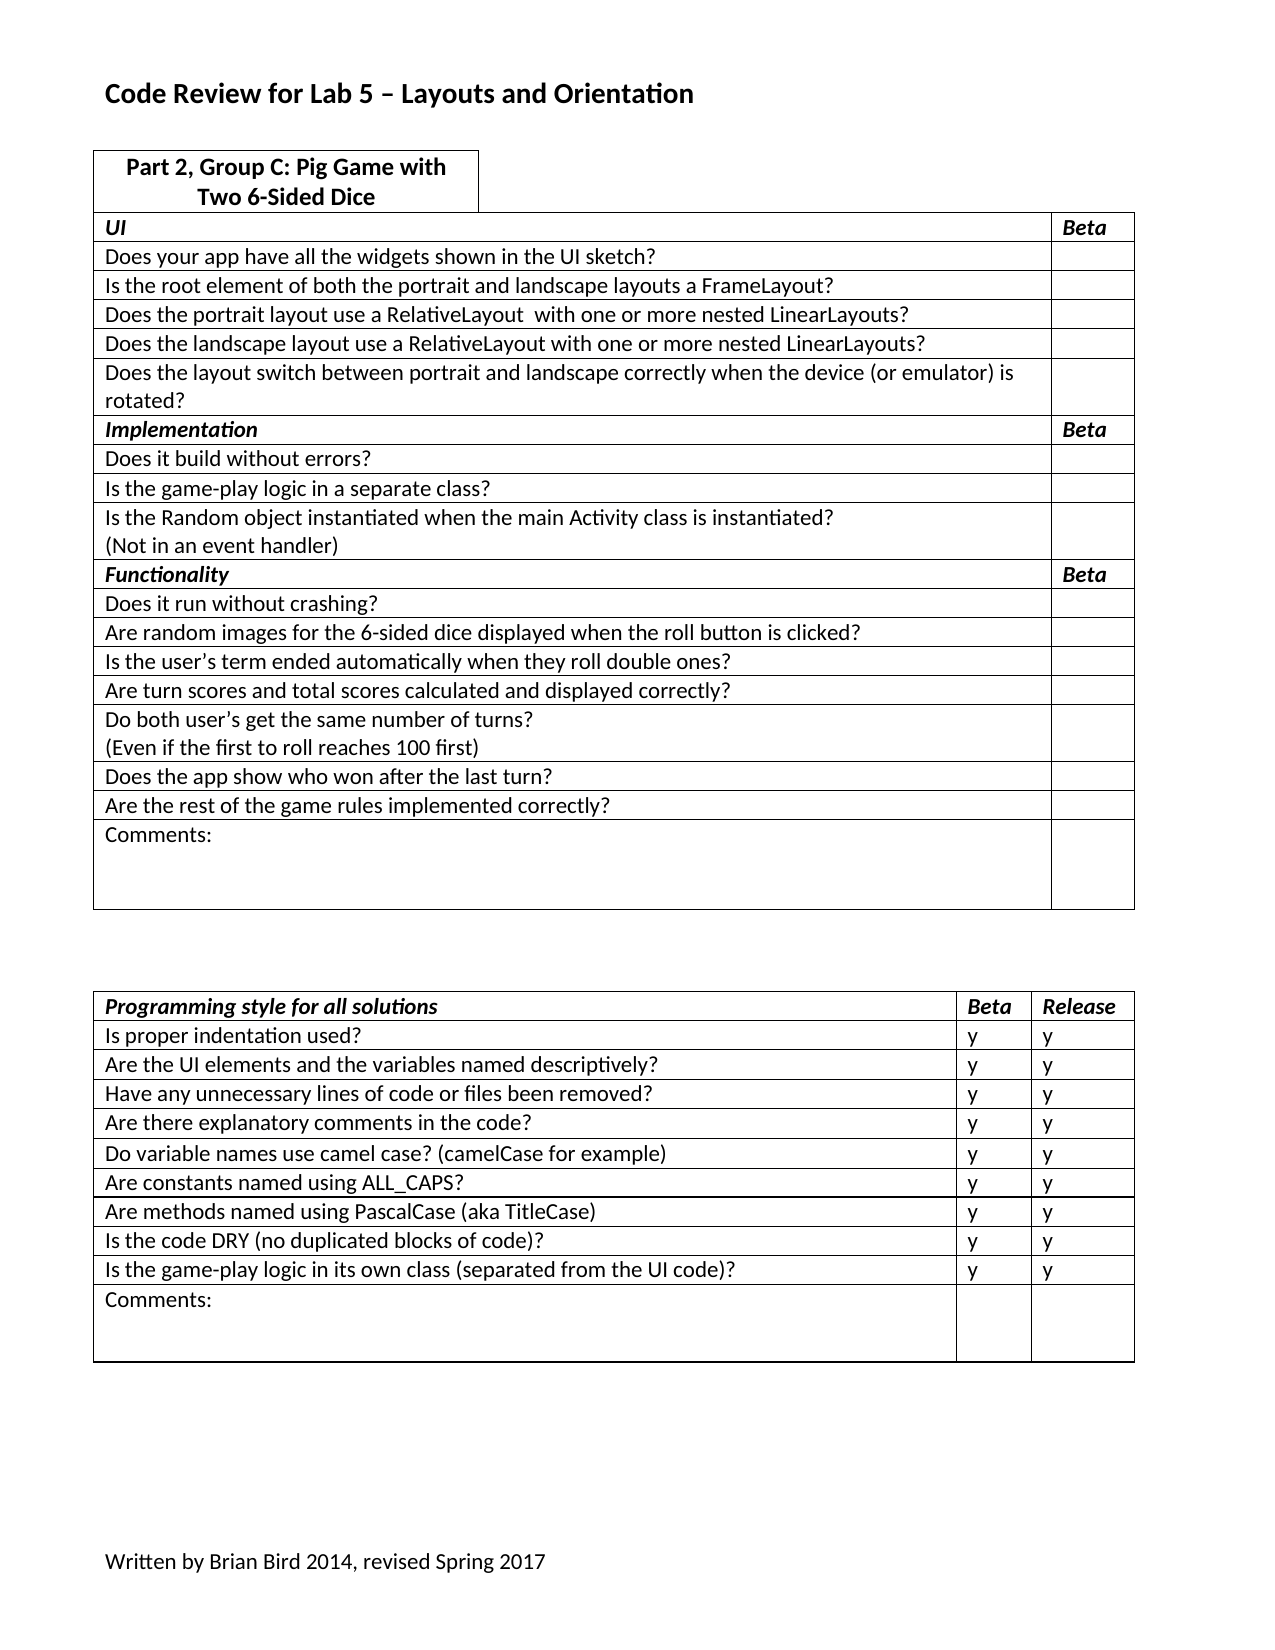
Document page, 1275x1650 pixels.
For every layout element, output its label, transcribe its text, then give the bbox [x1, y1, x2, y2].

table_cell Are the UI elements and the variables named descriptively? [94, 1050, 956, 1078]
table_cell Have any unnecessary lines of code or files been removed? [94, 1080, 956, 1107]
table_cell Do variable names use camel case? (camelCase for example) [94, 1139, 956, 1167]
table_cell y [957, 1227, 1031, 1254]
table_cell y [957, 1169, 1031, 1196]
table_cell Are random images for the 6-sided dice displayed when the roll button is clicked? [94, 618, 1051, 646]
table_cell y [1032, 1021, 1134, 1049]
table_cell y [1032, 1050, 1134, 1078]
table_cell Do both user’s get the same number of turns? (Even if the first to roll reaches 100 first) [94, 705, 1051, 761]
table_cell y [1032, 1169, 1134, 1196]
table_cell [1052, 503, 1134, 559]
table_cell y [957, 1198, 1031, 1226]
table_cell Beta [1052, 213, 1134, 241]
table_cell Is the user’s term ended automatically when they roll double ones? [94, 647, 1051, 675]
table_cell y [1032, 1109, 1134, 1138]
table_cell y [1032, 1198, 1134, 1226]
table_cell [1052, 647, 1134, 675]
table_cell Does the layout switch between portrait and landscape correctly when the device (or emulator) is rotated? [94, 359, 1051, 414]
table_cell [1052, 618, 1134, 646]
table_header Release [1032, 992, 1134, 1020]
table_cell y [957, 1256, 1031, 1284]
table_cell Functionality [94, 560, 1051, 588]
table_cell [1052, 474, 1134, 502]
table_cell [1052, 329, 1134, 357]
table_cell [1052, 705, 1134, 761]
table_cell [1052, 242, 1134, 270]
table_cell Comments: [94, 820, 1051, 909]
table_cell Comments: [94, 1285, 956, 1361]
table_cell [957, 1285, 1031, 1361]
table_cell y [1032, 1256, 1134, 1284]
table_cell [1052, 762, 1134, 790]
table_cell y [1032, 1227, 1134, 1254]
table_cell y [957, 1109, 1031, 1138]
table_cell Are the rest of the game rules implemented correctly? [94, 791, 1051, 819]
table_header Programming style for all solutions [94, 992, 956, 1020]
table_cell Is the game-play logic in a separate class? [94, 474, 1051, 502]
table_cell Is the code DRY (no duplicated blocks of code)? [94, 1227, 956, 1254]
table_cell [1032, 1285, 1134, 1361]
table_cell Are constants named using ALL_CAPS? [94, 1169, 956, 1196]
table_cell Does it build without errors? [94, 445, 1051, 473]
table_cell y [1032, 1139, 1134, 1167]
table_header Beta [957, 992, 1031, 1020]
table_cell Does it run without crashing? [94, 589, 1051, 617]
table_cell [1052, 676, 1134, 704]
table_cell Does the app show who won after the last turn? [94, 762, 1051, 790]
table_cell Are turn scores and total scores calculated and displayed correctly? [94, 676, 1051, 704]
table_cell y [957, 1080, 1031, 1107]
table_cell Is proper indentation used? [94, 1021, 956, 1049]
table_cell y [957, 1021, 1031, 1049]
table_cell UI [94, 213, 1051, 241]
table_cell y [957, 1050, 1031, 1078]
table_cell Does the landscape layout use a RelativeLayout with one or more nested LinearLayouts? [94, 329, 1051, 357]
table_cell Is the Random object instantiated when the main Activity class is instantiated? (Not in an event handler) [94, 503, 1051, 559]
table_cell Beta [1052, 416, 1134, 443]
table_cell [1052, 791, 1134, 819]
table_cell Implementation [94, 416, 1051, 443]
table_cell [1052, 445, 1134, 473]
table_cell [1052, 300, 1134, 328]
table_cell Are methods named using PascalCase (aka TitleCase) [94, 1198, 956, 1226]
table_cell y [957, 1139, 1031, 1167]
table_cell [1052, 820, 1134, 909]
table_cell [1052, 271, 1134, 299]
table_cell y [1032, 1080, 1134, 1107]
table_cell Does the portrait layout use a RelativeLayout with one or more nested LinearLayouts? [94, 300, 1051, 328]
table_cell Does your app have all the widgets shown in the UI sketch? [94, 242, 1051, 270]
table_cell [1052, 359, 1134, 414]
table_cell Are there explanatory comments in the code? [94, 1109, 956, 1138]
table_header Part 2, Group C: Pig Game with Two 6-Sided Dice [94, 151, 478, 212]
table_cell [1052, 589, 1134, 617]
table_cell Is the game-play logic in its own class (separated from the UI code)? [94, 1256, 956, 1284]
table_cell Beta [1052, 560, 1134, 588]
table_cell Is the root element of both the portrait and landscape layouts a FrameLayout? [94, 271, 1051, 299]
